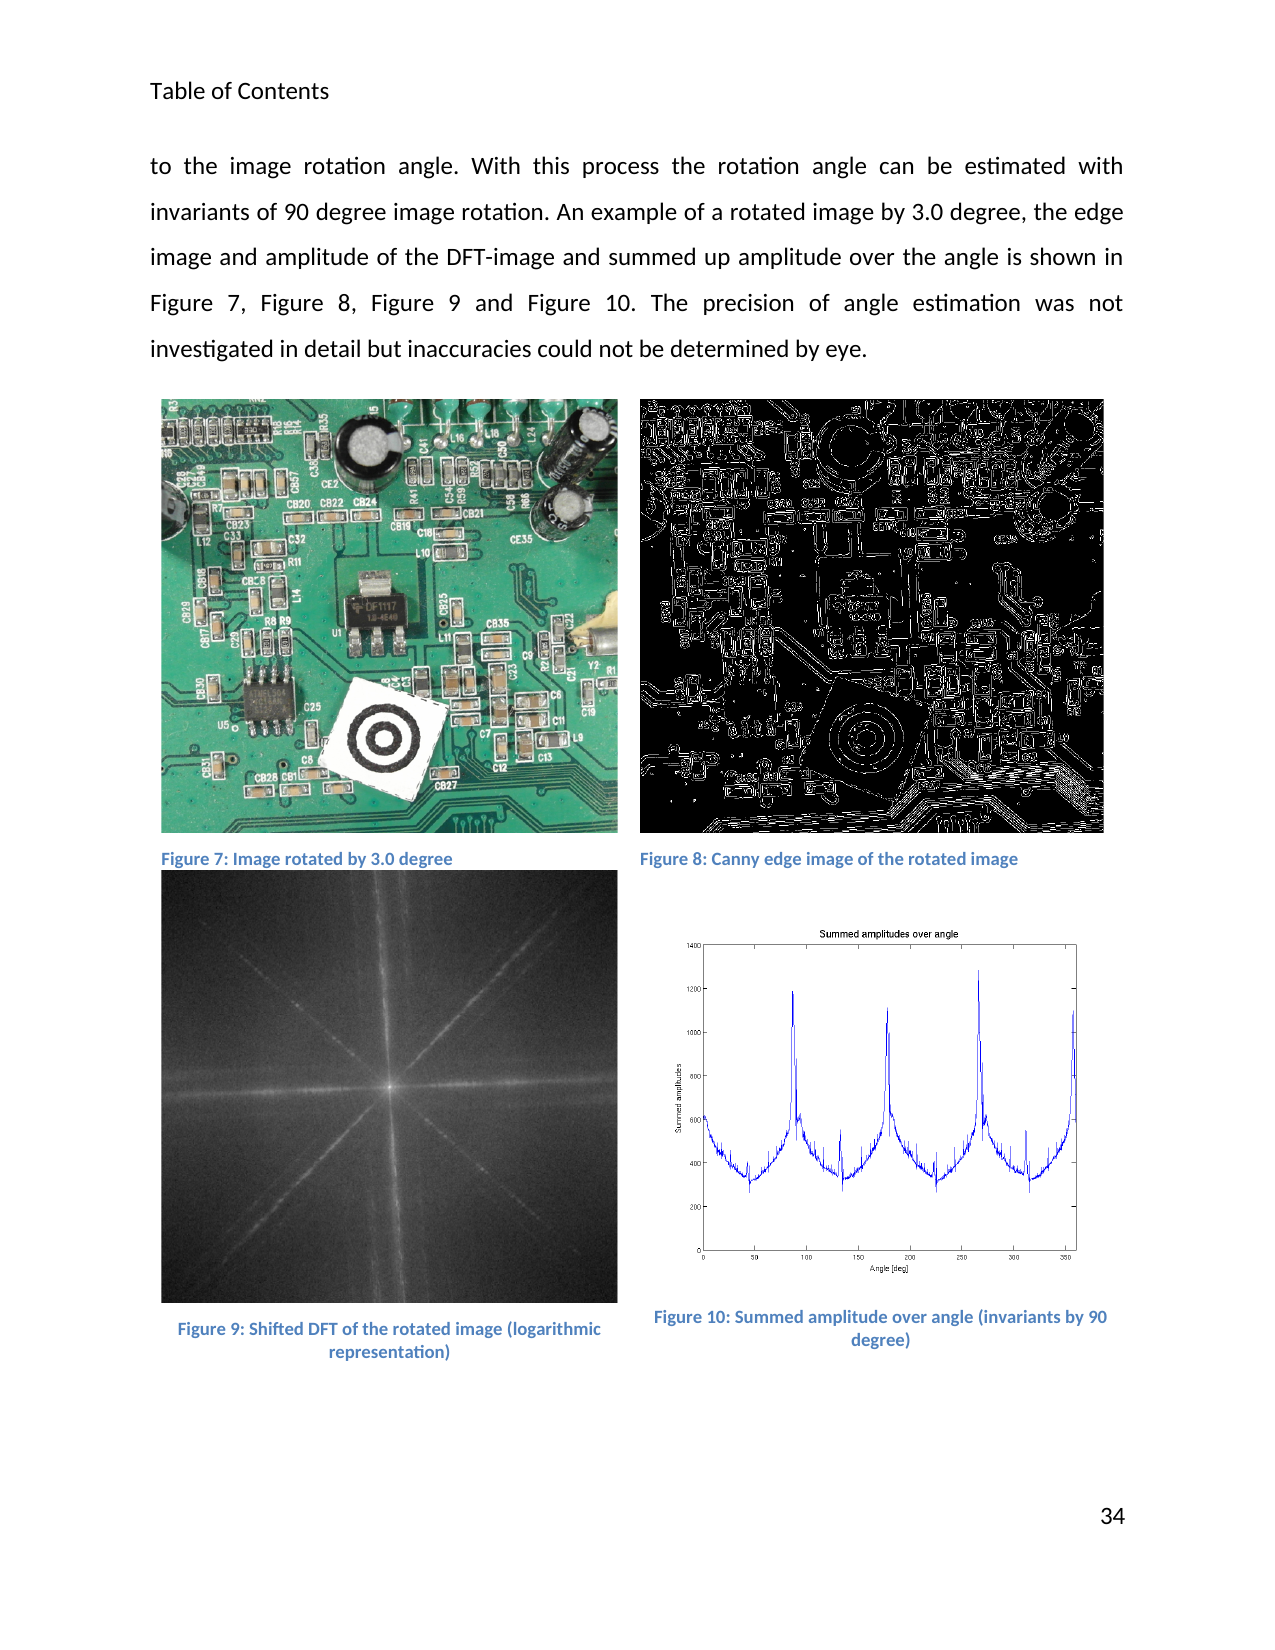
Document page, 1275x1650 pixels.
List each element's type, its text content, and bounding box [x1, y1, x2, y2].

table_cell Figure 9: Shifted DFT of the rotated image (logarithmic representation) [150, 870, 629, 1396]
table_header Figure 7: Image rotated by 3.0 degree [150, 400, 629, 870]
table_cell Figure 10: Summed amplitude over angle (invariants by 90 degree) [629, 870, 1132, 1396]
text to the image rotation angle. With this process the rotation angle can be estimated with invariants of 90 degree image rotation. An example of a rotated image by 3.0 degree, the edge image and amplitude of the DFT-image and summed up amplitude over the angle is shown in Figure 7, Figure 8, Figure 9 and Figure 10. The precision of angle estimation was not investigated in detail but inaccuracies could not be determined by eye. [150, 150, 1125, 363]
table_header Figure 8: Canny edge image of the rotated image [629, 400, 1132, 870]
